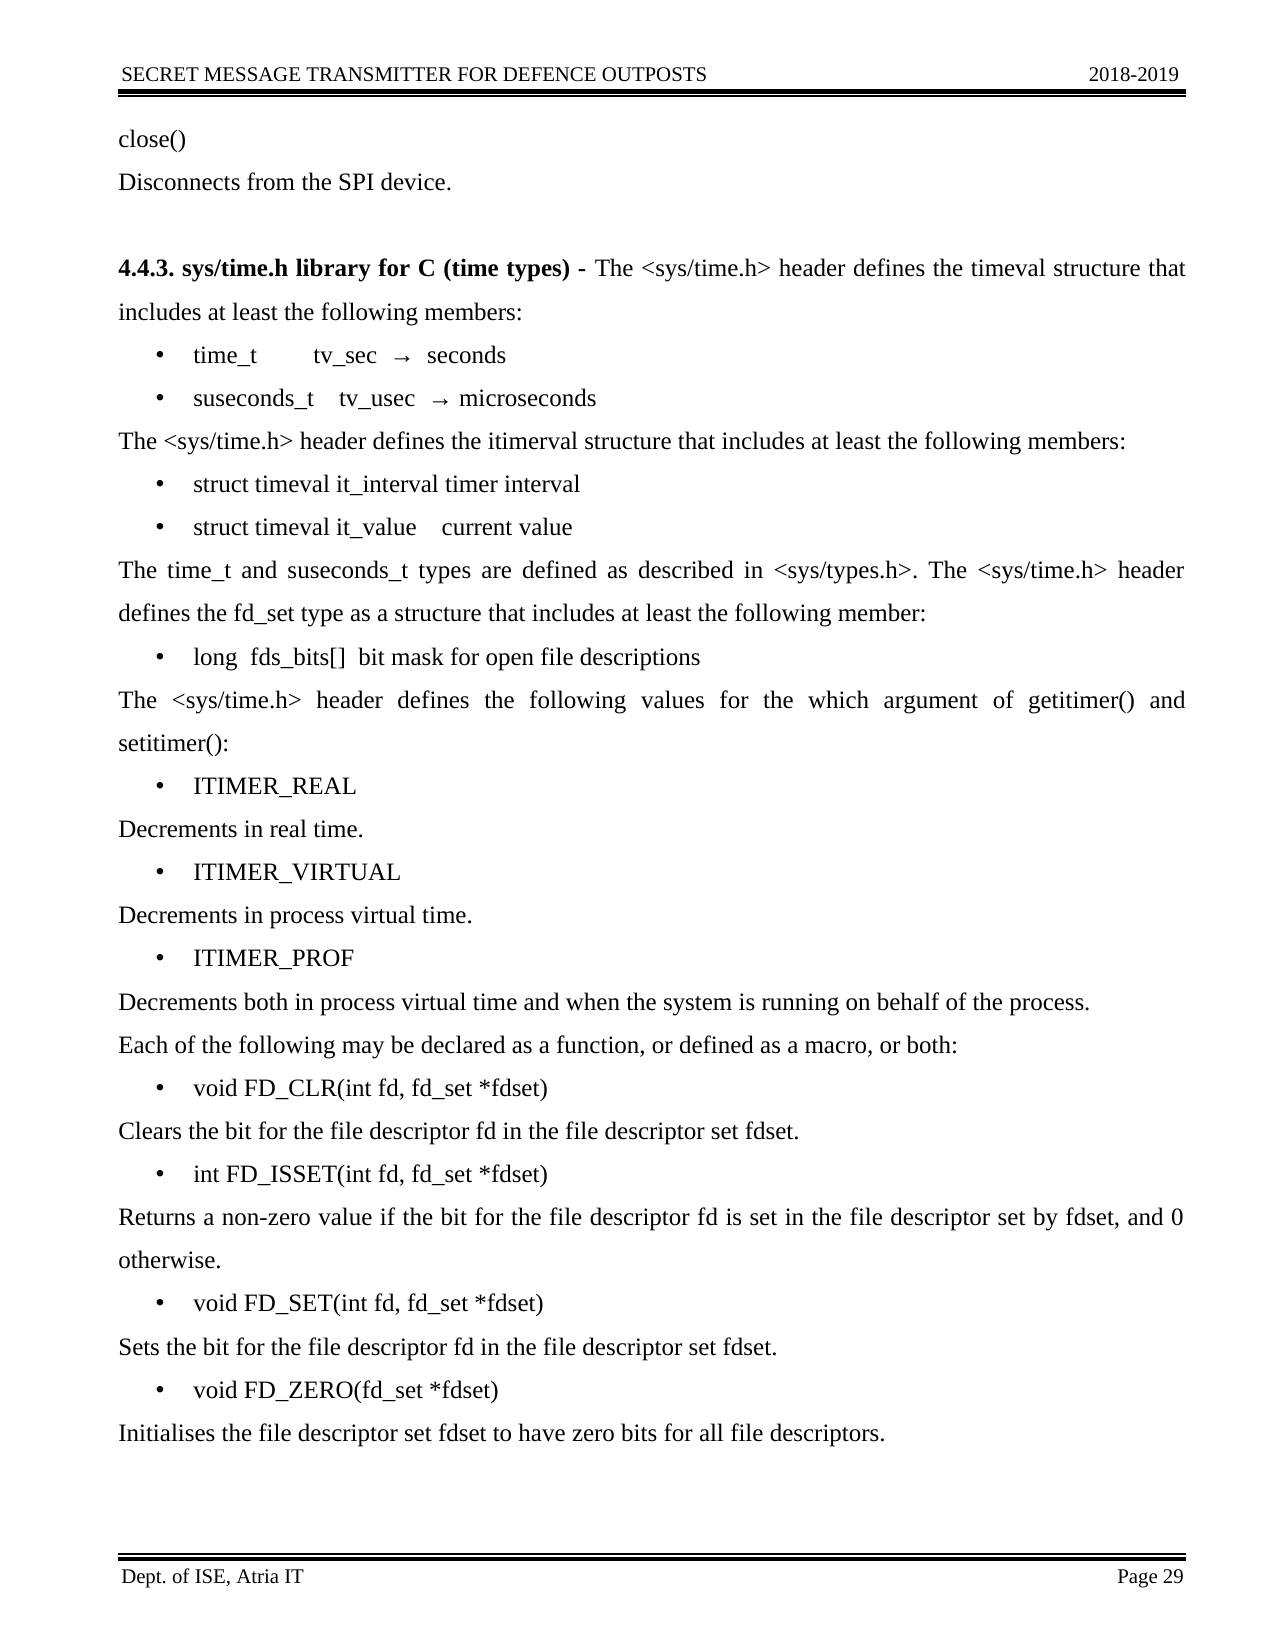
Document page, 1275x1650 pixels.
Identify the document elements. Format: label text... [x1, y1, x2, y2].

list void FD_CLR(int fd, fd_set *fdset) [156, 1073, 1186, 1102]
text Decrements both in process virtual time and when the system is running on behalf of the process. [118, 987, 1186, 1015]
text Initialises the file descriptor set fdset to have zero bits for all file descriptors. [118, 1418, 1186, 1447]
list void FD_ZERO(fd_set *fdset) [156, 1375, 1186, 1403]
text The time_t and suseconds_t types are defined as described in <sys/types.h>. The <sys/time.h> header defines the fd_set type as a structure that includes at least the following member: [118, 555, 1186, 627]
text Each of the following may be declared as a function, or defined as a macro, or both: [118, 1030, 1186, 1058]
list struct timeval it_value current value [156, 512, 1186, 541]
list int FD_ISSET(int fd, fd_set *fdset) [156, 1159, 1186, 1188]
text Decrements in process virtual time. [118, 900, 1186, 929]
list struct timeval it_interval timer interval [156, 469, 1186, 498]
text close() [118, 124, 1186, 153]
text 4.4.3. sys/time.h library for C (time types) - The <sys/time.h> header defines the timeval structure that includes at least the following members: [118, 253, 1186, 325]
text Disconnects from the SPI device. [118, 167, 1186, 196]
list suseconds_t tv_usec → microseconds [156, 383, 1186, 412]
text The <sys/time.h> header defines the itimerval structure that includes at least the following members: [118, 426, 1186, 455]
list ITIMER_PROF [156, 943, 1186, 972]
list long fds_bits[] bit mask for open file descriptions [156, 642, 1186, 670]
text Sets the bit for the file descriptor fd in the file descriptor set fdset. [118, 1332, 1186, 1360]
list time_t tv_sec → seconds [156, 340, 1186, 368]
text Decrements in real time. [118, 814, 1186, 843]
list void FD_SET(int fd, fd_set *fdset) [156, 1288, 1186, 1317]
text Clears the bit for the file descriptor fd in the file descriptor set fdset. [118, 1116, 1186, 1145]
list ITIMER_VIRTUAL [156, 857, 1186, 886]
text The <sys/time.h> header defines the following values for the which argument of getitimer() and setitimer(): [118, 685, 1186, 757]
text Returns a non-zero value if the bit for the file descriptor fd is set in the file descriptor set by fdset, and 0 otherwise. [118, 1202, 1186, 1274]
list ITIMER_REAL [156, 771, 1186, 800]
